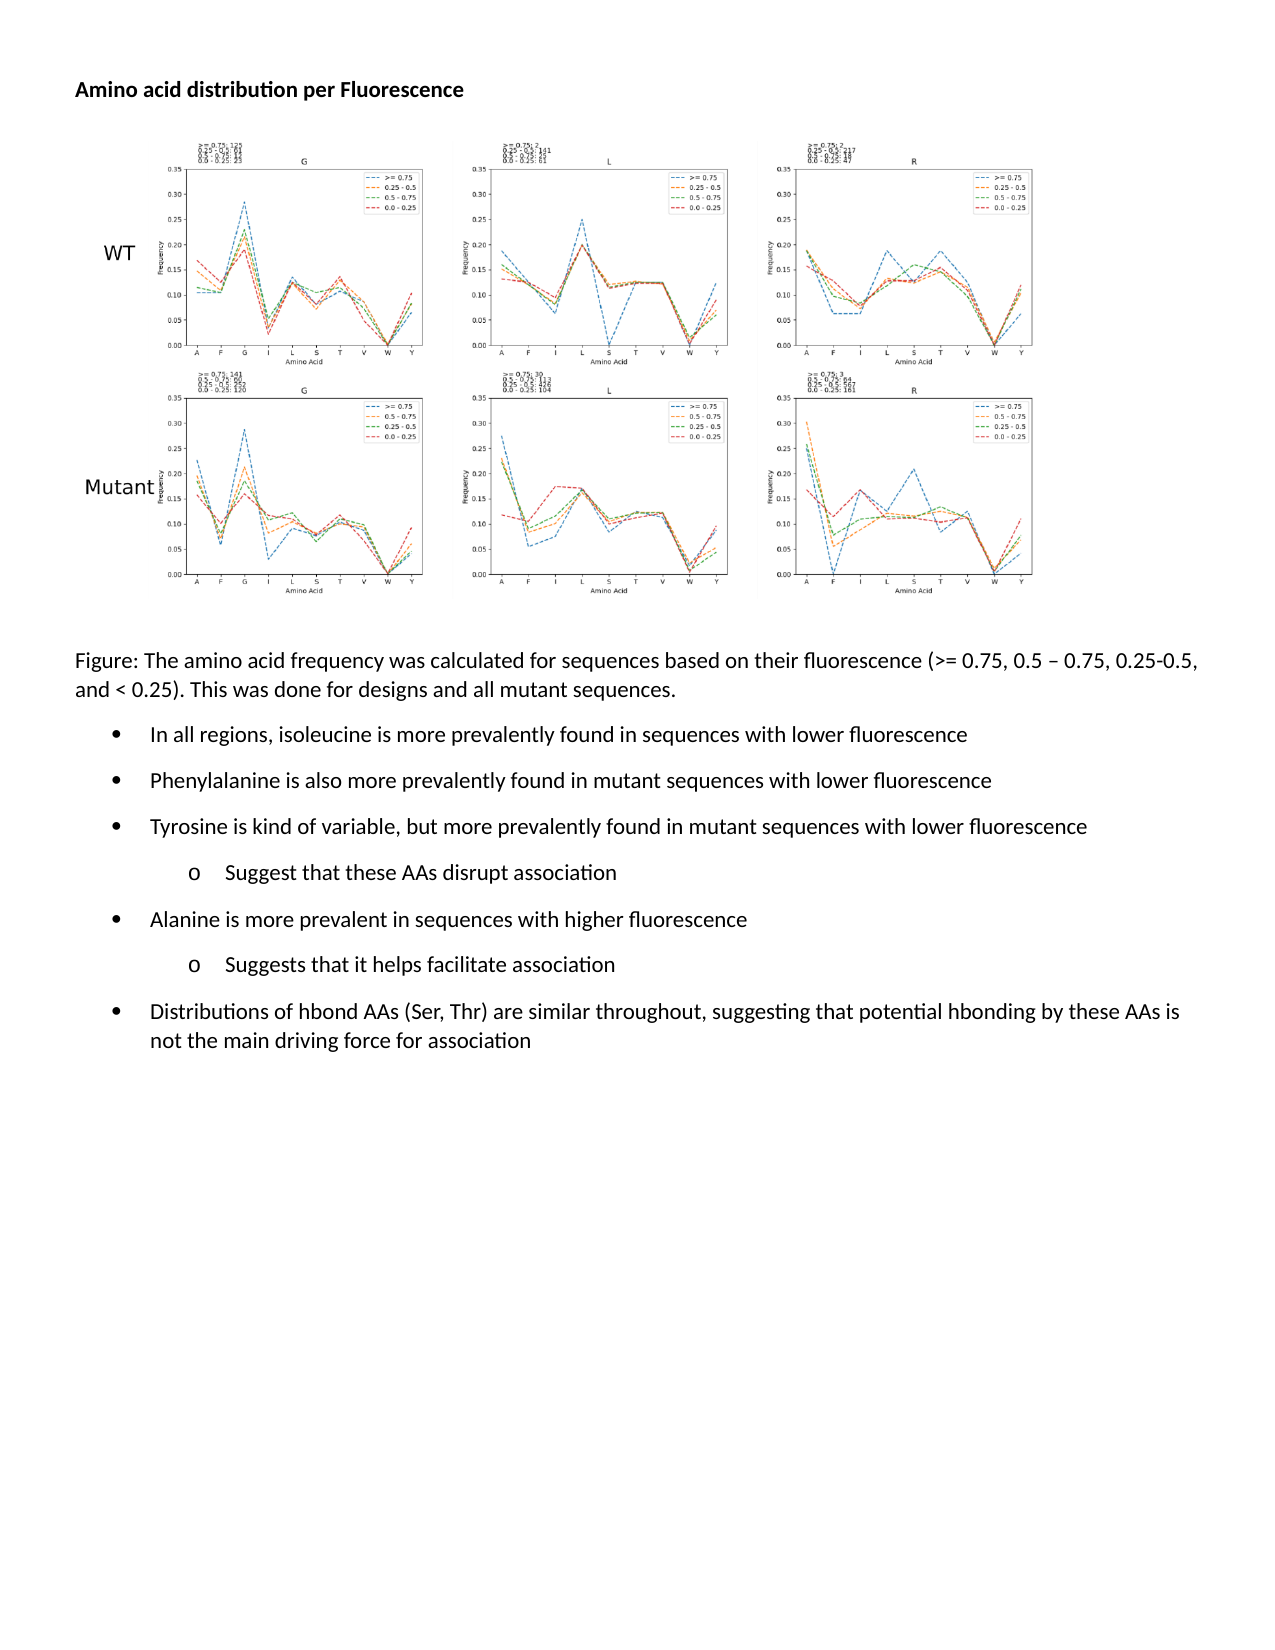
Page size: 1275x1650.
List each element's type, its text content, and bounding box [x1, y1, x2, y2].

list Alanine is more prevalent in sequences with higher fluorescence [112, 905, 1200, 933]
text Amino acid distribution per Fluorescence [75, 75, 1200, 103]
list Tyrosine is kind of variable, but more prevalently found in mutant sequences with lower fluorescence [112, 812, 1200, 840]
list Phenylalanine is also more prevalently found in mutant sequences with lower fluorescence [112, 766, 1200, 794]
picture [86, 141, 1062, 599]
text Figure: The amino acid frequency was calculated for sequences based on their fluorescence (>= 0.75, 0.5 – 0.75, 0.25-0.5, and < 0.25). This was done for designs and all mutant sequences. [75, 646, 1200, 703]
list In all regions, isoleucine is more prevalently found in sequences with lower fluorescence [112, 721, 1200, 748]
list Distributions of hbond AAs (Ser, Thr) are similar throughout, suggesting that potential hbonding by these AAs is not the main driving force for association [112, 997, 1200, 1054]
list Suggest that these AAs disrupt association [187, 858, 1200, 887]
list Suggests that it helps facilitate association [187, 950, 1200, 979]
